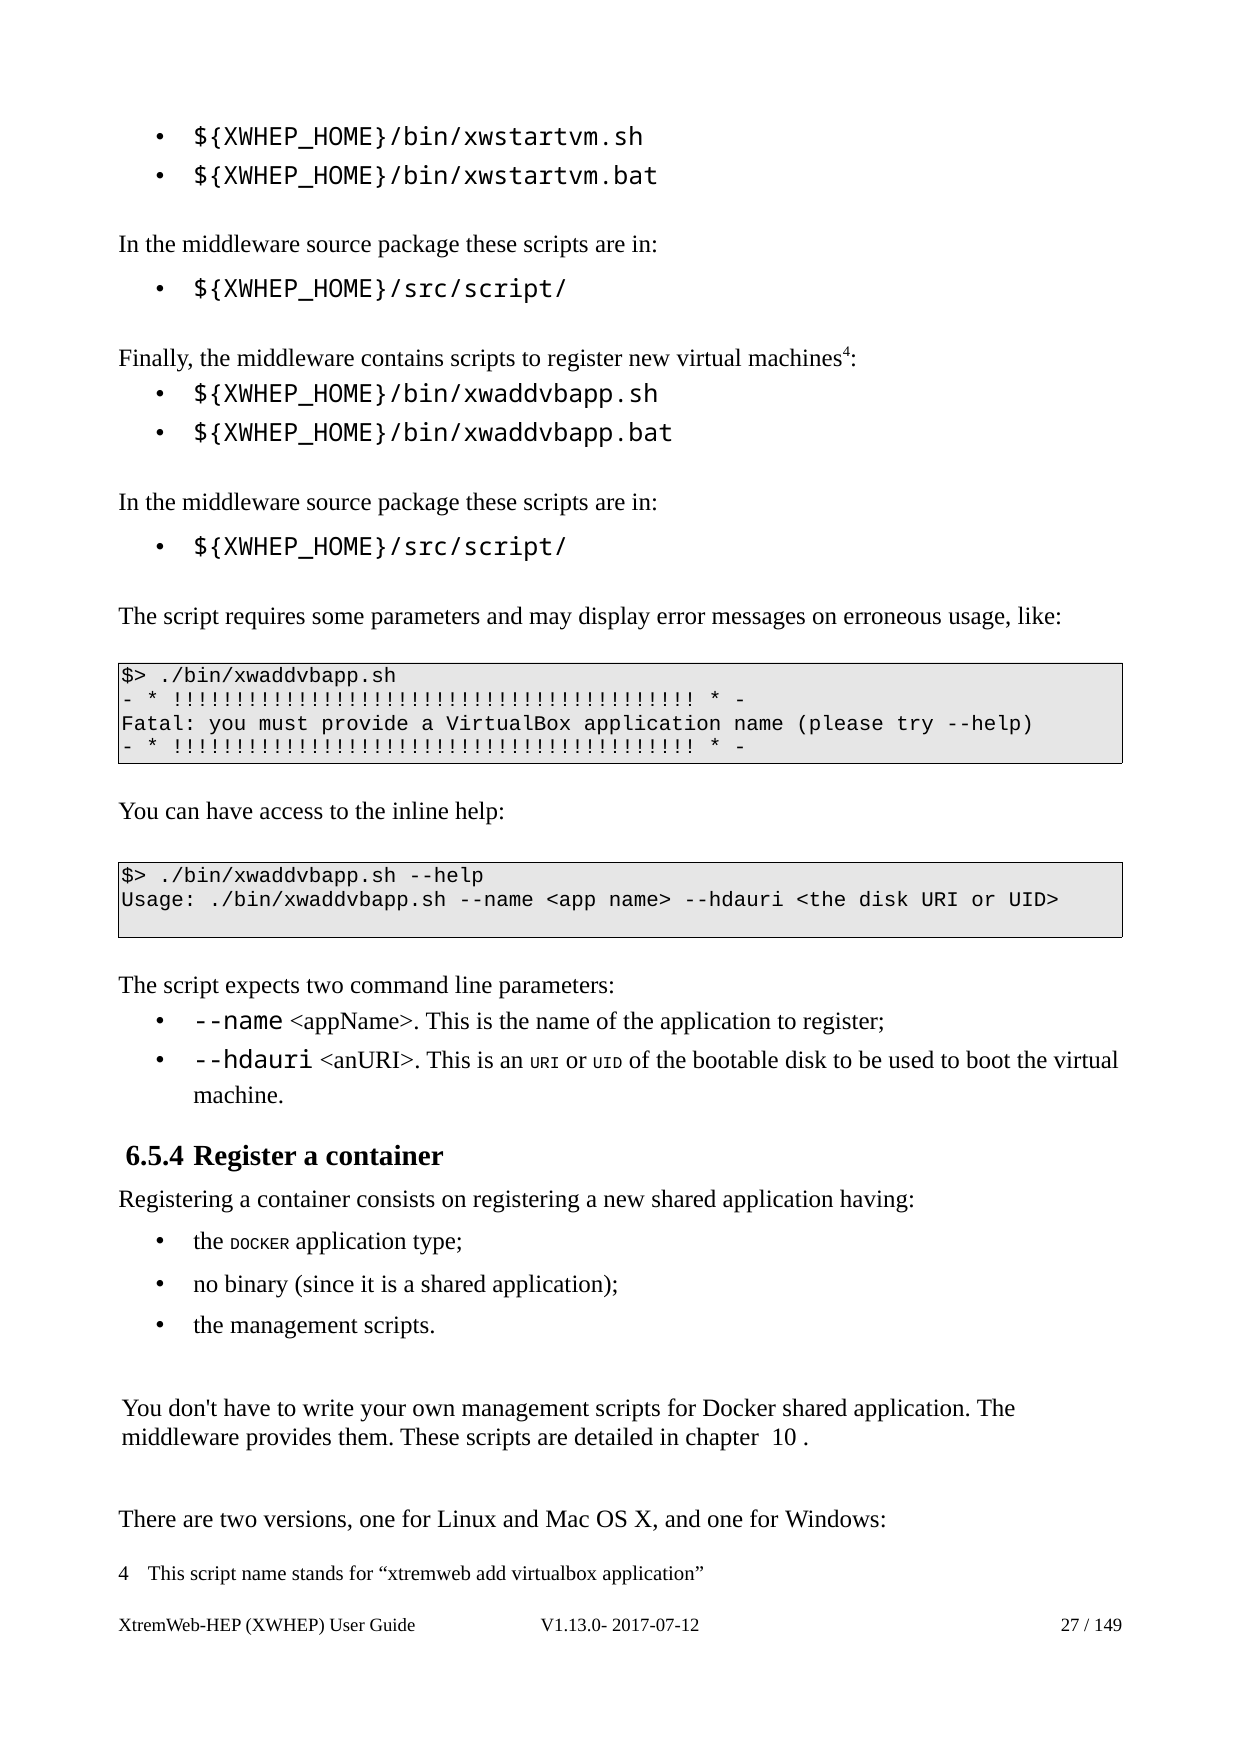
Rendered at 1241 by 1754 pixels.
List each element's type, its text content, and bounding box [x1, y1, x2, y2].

text You can have access to the inline help: [118, 796, 1122, 825]
text The script expects two command line parameters: [118, 970, 1122, 998]
list --name <appName>. This is the name of the application to register; [156, 1003, 1122, 1037]
text Registering a container consists on registering a new shared application having: [118, 1184, 1122, 1213]
text There are two versions, one for Linux and Mac OS X, and one for Windows: [118, 1504, 1122, 1533]
text In the middleware source package these scripts are in: [118, 229, 1122, 258]
text Fatal: you must provide a VirtualBox application name (please try --help) [119, 710, 1122, 733]
list ${XWHEP_HOME}/src/script/ [156, 528, 1122, 563]
list ${XWHEP_HOME}/bin/xwaddvbapp.bat [156, 415, 1122, 449]
list You don't have to write your own management scripts for Docker shared application. The middleware provides them. These scripts are detailed in chapter 10. [121, 1393, 1122, 1450]
text In the middleware source package these scripts are in: [118, 487, 1122, 516]
subtitle Register a container [118, 1138, 1122, 1172]
text - * !!!!!!!!!!!!!!!!!!!!!!!!!!!!!!!!!!!!!!!!!! * - [119, 733, 1122, 763]
list ${XWHEP_HOME}/bin/xwaddvbapp.sh [156, 376, 1122, 410]
list --hdauri <anURI>. This is an uri or uid of the bootable disk to be used to boot the virtual machine. [156, 1042, 1122, 1109]
list ${XWHEP_HOME}/bin/xwstartvm.bat [156, 157, 1122, 191]
list no binary (since it is a shared application); [156, 1269, 1122, 1298]
text $> ./bin/xwaddvbapp.sh --help [119, 863, 1122, 886]
text - * !!!!!!!!!!!!!!!!!!!!!!!!!!!!!!!!!!!!!!!!!! * - [119, 686, 1122, 710]
text $> ./bin/xwaddvbapp.sh [119, 664, 1122, 686]
text Usage: ./bin/xwaddvbapp.sh --name <app name> --hdauri <the disk URI or UID> [119, 886, 1122, 909]
list ${XWHEP_HOME}/bin/xwstartvm.sh [156, 118, 1122, 152]
list the management scripts. [156, 1310, 1122, 1339]
text This script name stands for “xtremweb add virtualbox application” [118, 1561, 1122, 1585]
text Finally, the middleware contains scripts to register new virtual machines: [118, 343, 1122, 372]
list ${XWHEP_HOME}/src/script/ [156, 271, 1122, 305]
list the docker application type; [156, 1226, 1122, 1257]
text The script requires some parameters and may display error messages on erroneous usage, like: [118, 601, 1122, 629]
